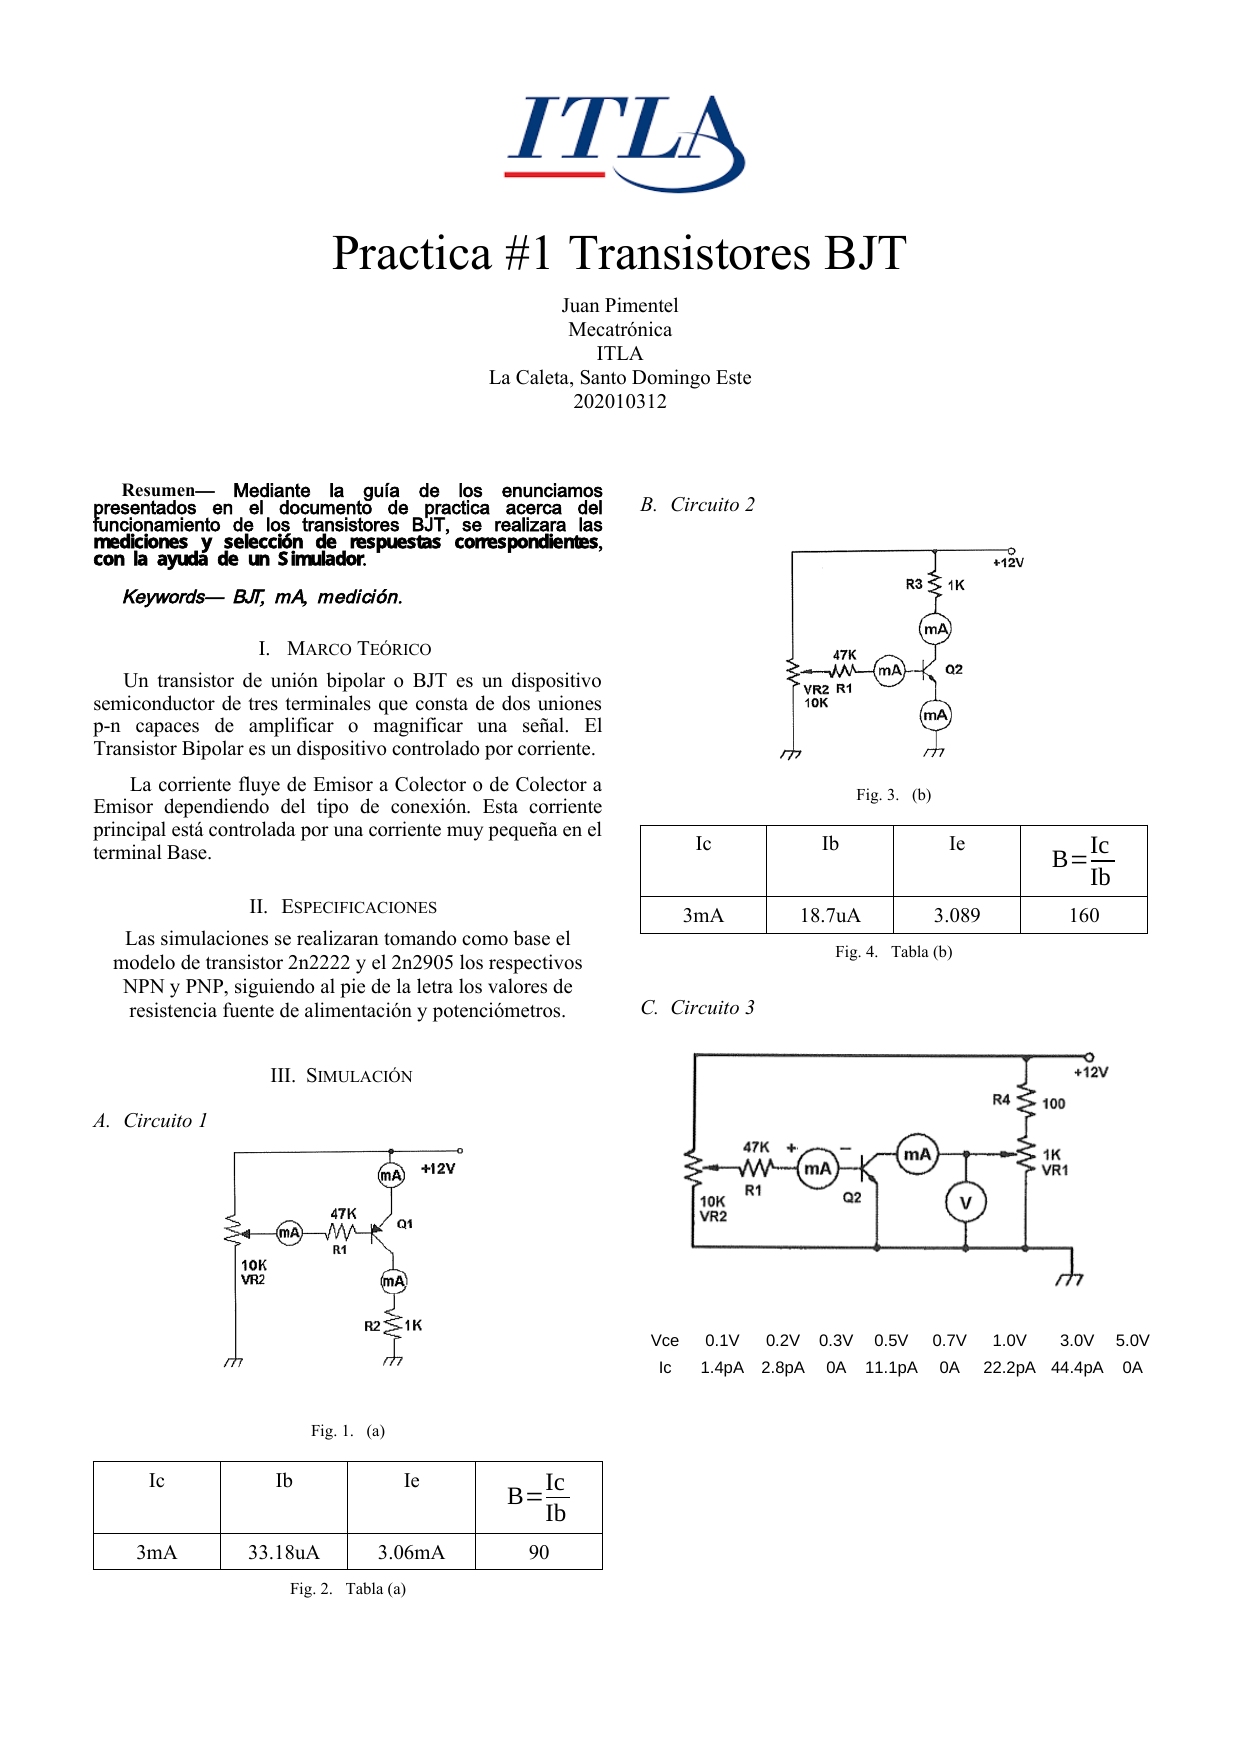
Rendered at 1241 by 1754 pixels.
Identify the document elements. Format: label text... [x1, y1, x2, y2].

picture [673, 1032, 1115, 1297]
table_header 0.1V [693, 1327, 752, 1354]
text Resumen— Mediante la guía de los enunciamos presentados en el documento de practica acerca del funcionamiento de los transistores BJT, se realizara las mediciones y selección de respuestas correspondientes, con la ayuda de un Simulador. [93, 56, 603, 569]
table_header Vce [637, 1327, 693, 1354]
table_header 0.7V [925, 1327, 974, 1354]
title Practica #1 Transistores BJT [323, 68, 918, 281]
table_cell 3.089 [894, 897, 1020, 933]
table_cell 3.06mA [348, 1534, 475, 1569]
table_cell 44.4pA [1045, 1354, 1109, 1381]
text ITLA [323, 341, 918, 365]
text Juan Pimentel [323, 293, 918, 317]
subtitle Marco Teórico [93, 636, 603, 660]
list Tabla (a) [93, 1579, 603, 1598]
table_header Ic [641, 826, 766, 896]
table_header Ie [348, 1462, 475, 1533]
table_cell 3mA [641, 897, 766, 933]
text Keywords— BJT, mA, medición. [149, 590, 303, 607]
picture [485, 70, 756, 223]
table_header Ib [221, 1462, 347, 1533]
list (b) [640, 531, 1147, 804]
table_header 5.0V [1110, 1327, 1156, 1354]
text Las simulaciones se realizaran tomando como base el modelo de transistor 2n2222 y el 2n2905 los respectivos NPN y PNP, siguiendo al pie de la letra los valores de resistencia fuente de alimentación y potenciómetros. [93, 926, 603, 1022]
table_cell Ic [637, 1354, 693, 1381]
table_cell 0A [814, 1354, 858, 1381]
table_cell 0A [1110, 1354, 1156, 1381]
text La corriente fluye de Emisor a Colector o de Colector a Emisor dependiendo del tipo de conexión. Esta corriente principal está controlada por una corriente muy pequeña en el terminal Base. [93, 773, 603, 864]
table_header 3.0V [1045, 1327, 1109, 1354]
subtitle Especificaciones [93, 893, 603, 918]
table_cell 3mA [94, 1534, 220, 1569]
subtitle Simulación [93, 1063, 603, 1087]
table_cell 33.18uA [221, 1534, 347, 1569]
table_header Ie [894, 826, 1020, 896]
subtitle Circuito 2 [640, 69, 1147, 516]
table_header 0.2V [752, 1327, 814, 1354]
picture [751, 522, 1037, 770]
list (a) [93, 1421, 603, 1440]
table_header 0.3V [814, 1327, 858, 1354]
table_header [476, 1462, 602, 1533]
table_cell 22.2pA [975, 1354, 1044, 1381]
subtitle Circuito 1 [93, 1108, 603, 1132]
table_cell 1.4pA [693, 1354, 752, 1381]
table_header 1.0V [975, 1327, 1044, 1354]
table_header [1021, 826, 1147, 896]
text Mecatrónica [323, 317, 918, 341]
picture [216, 1138, 479, 1383]
subtitle Circuito 3 [640, 995, 1147, 1019]
table_cell 2.8pA [752, 1354, 814, 1381]
table_header 0.5V [858, 1327, 924, 1354]
table_cell 160 [1021, 897, 1147, 933]
text 202010312 [323, 389, 918, 413]
table_cell 90 [476, 1534, 602, 1569]
table_header Ic [94, 1462, 220, 1533]
table_cell 18.7uA [767, 897, 893, 933]
table_cell 0A [925, 1354, 974, 1381]
list Tabla (b) [640, 942, 1147, 961]
table_header Ib [767, 826, 893, 896]
text Un transistor de unión bipolar o BJT es un dispositivo semiconductor de tres terminales que consta de dos uniones p-n capaces de amplificar o magnificar una señal. El Transistor Bipolar es un dispositivo controlado por corriente. [93, 669, 603, 760]
text Keywords— BJT, mA, medición. [93, 590, 194, 607]
text Keywords— BJT, mA, medición. [303, 590, 603, 607]
text La Caleta, Santo Domingo Este [323, 365, 918, 389]
table_cell 11.1pA [858, 1354, 924, 1381]
